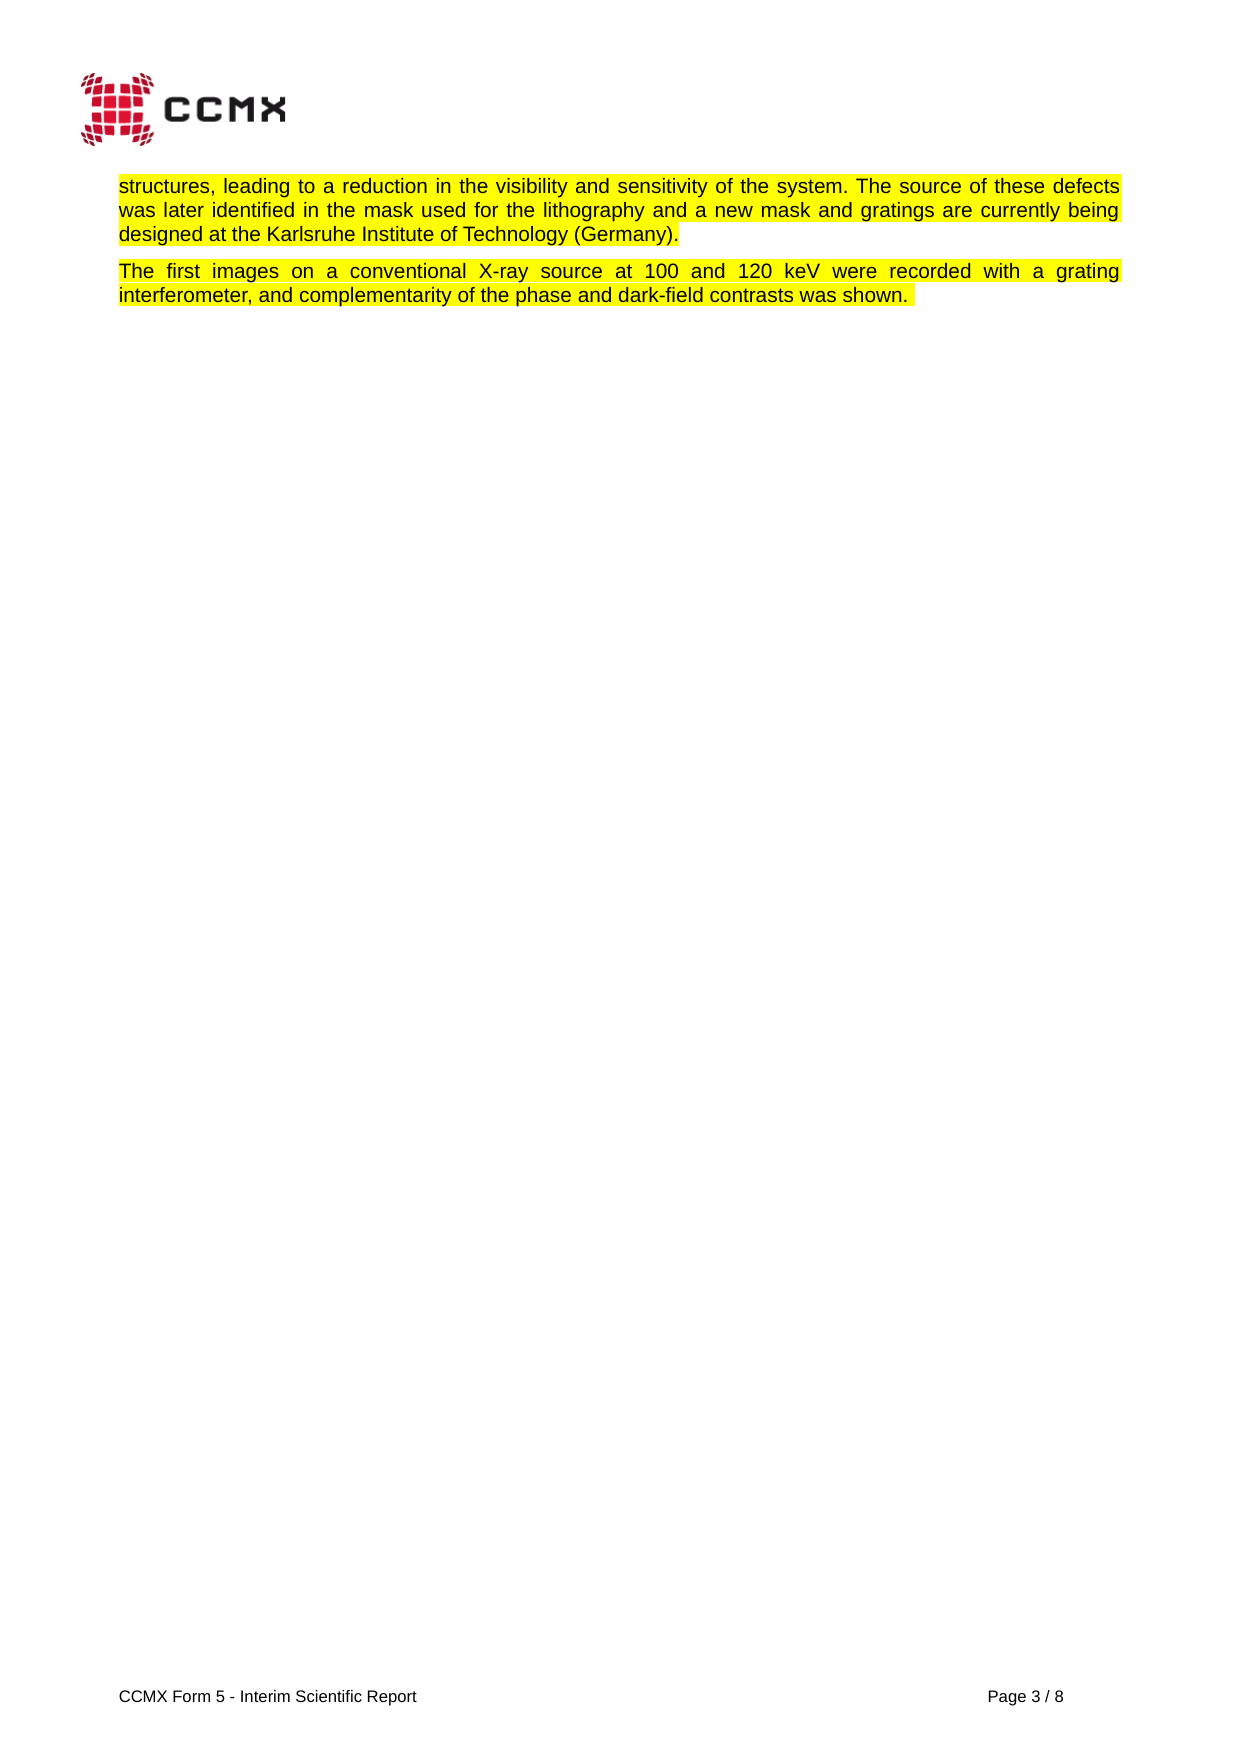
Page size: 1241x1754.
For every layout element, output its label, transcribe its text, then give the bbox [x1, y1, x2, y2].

text structures, leading to a reduction in the visibility and sensitivity of the system. The source of these defects was later identified in the mask used for the lithography and a new mask and gratings are currently being designed at the Karlsruhe Institute of Technology (Germany). [118, 174, 1122, 246]
text The first images on a conventional X-ray source at 100 and 120 keV were recorded with a grating interferometer, and complementarity of the phase and dark-field contrasts was shown. [118, 258, 1122, 306]
picture [81, 73, 286, 146]
